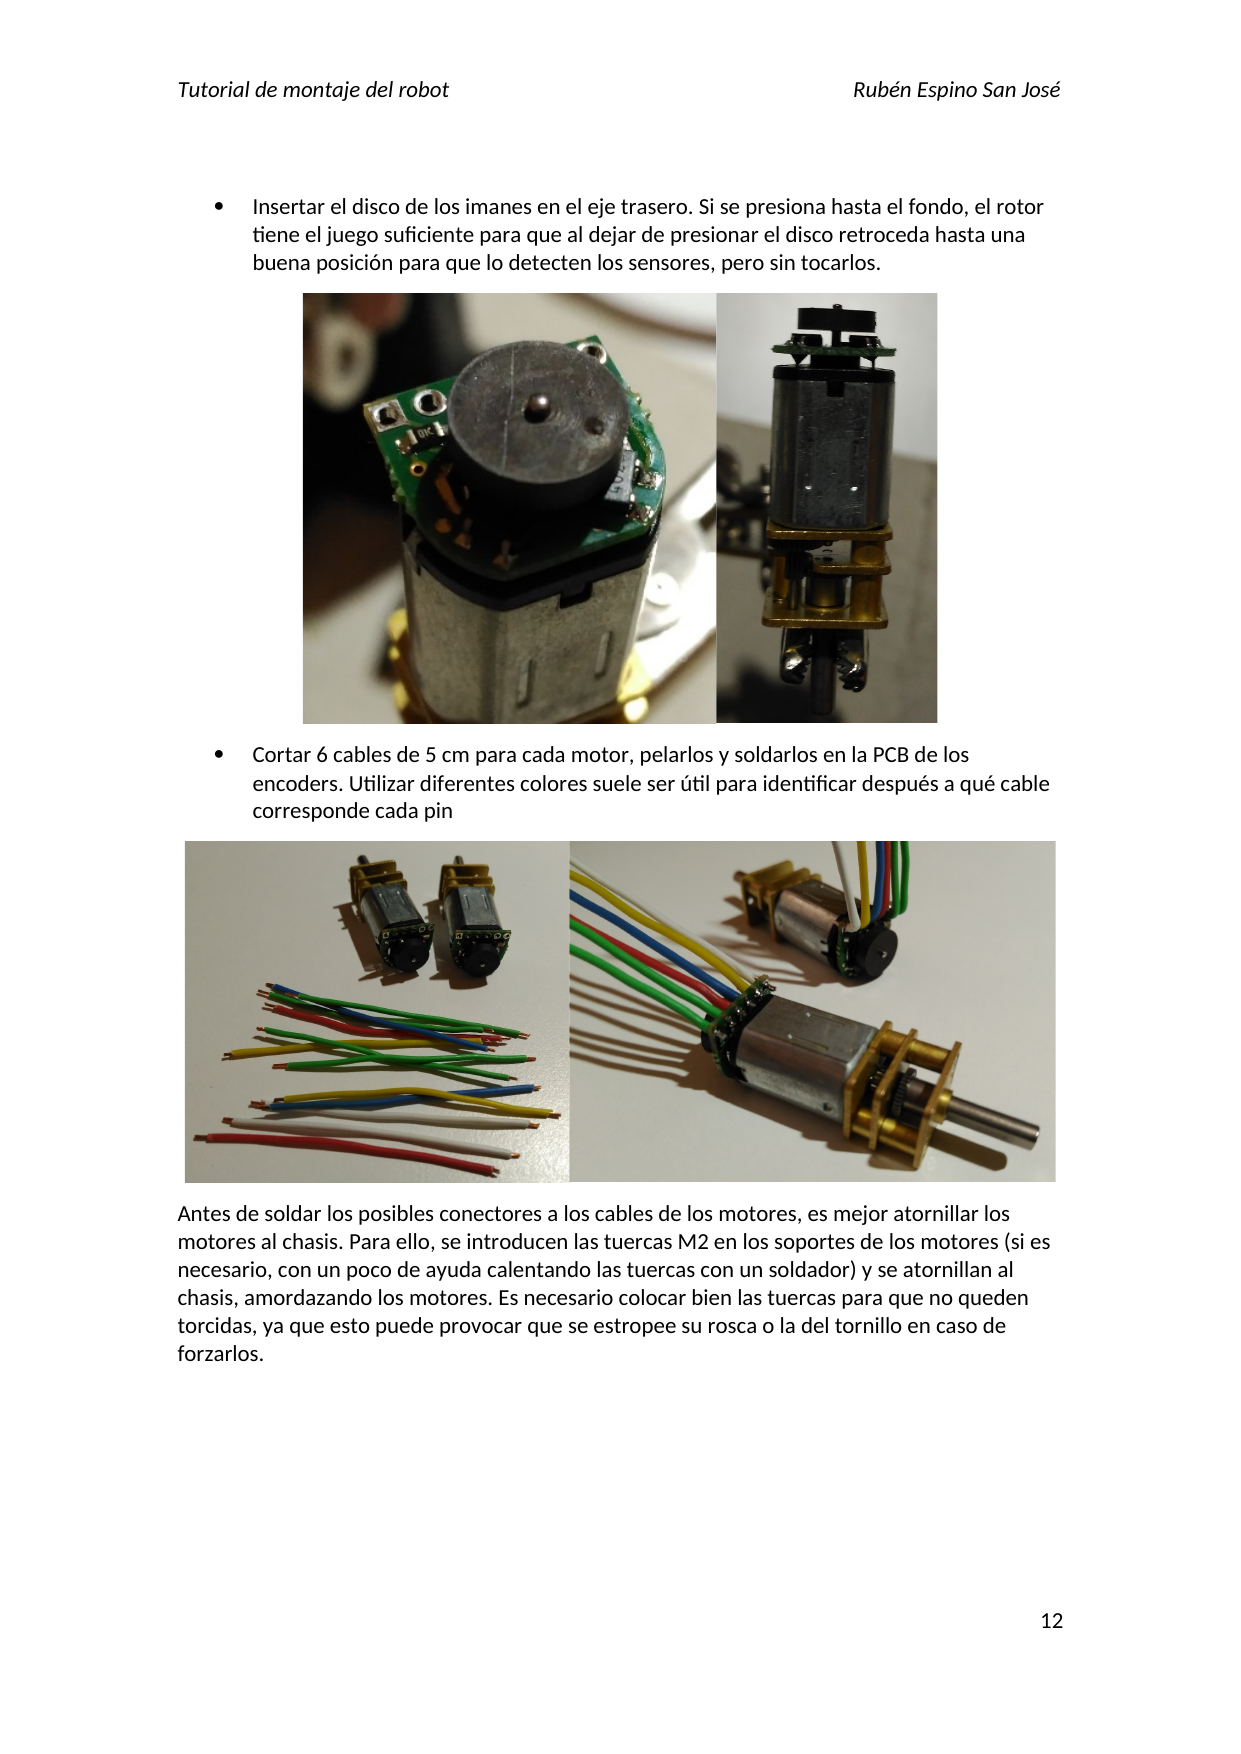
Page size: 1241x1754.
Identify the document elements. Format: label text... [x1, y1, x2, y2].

list Insertar el disco de los imanes en el eje trasero. Si se presiona hasta el fondo, el rotor tiene el juego suficiente para que al dejar de presionar el disco retroceda hasta una buena posición para que lo detecten los sensores, pero sin tocarlos. [215, 192, 1063, 276]
list Cortar 6 cables de 5 cm para cada motor, pelarlos y soldarlos en la PCB de los encoders. Utilizar diferentes colores suele ser útil para identificar después a qué cable corresponde cada pin [215, 741, 1063, 825]
text Antes de soldar los posibles conectores a los cables de los motores, es mejor atornillar los motores al chasis. Para ello, se introducen las tuercas M2 en los soportes de los motores (si es necesario, con un poco de ayuda calentando las tuercas con un soldador) y se atornillan al chasis, amordazando los motores. Es necesario colocar bien las tuercas para que no queden torcidas, ya que esto puede provocar que se estropee su rosca o la del tornillo en caso de forzarlos. [177, 1199, 1063, 1367]
